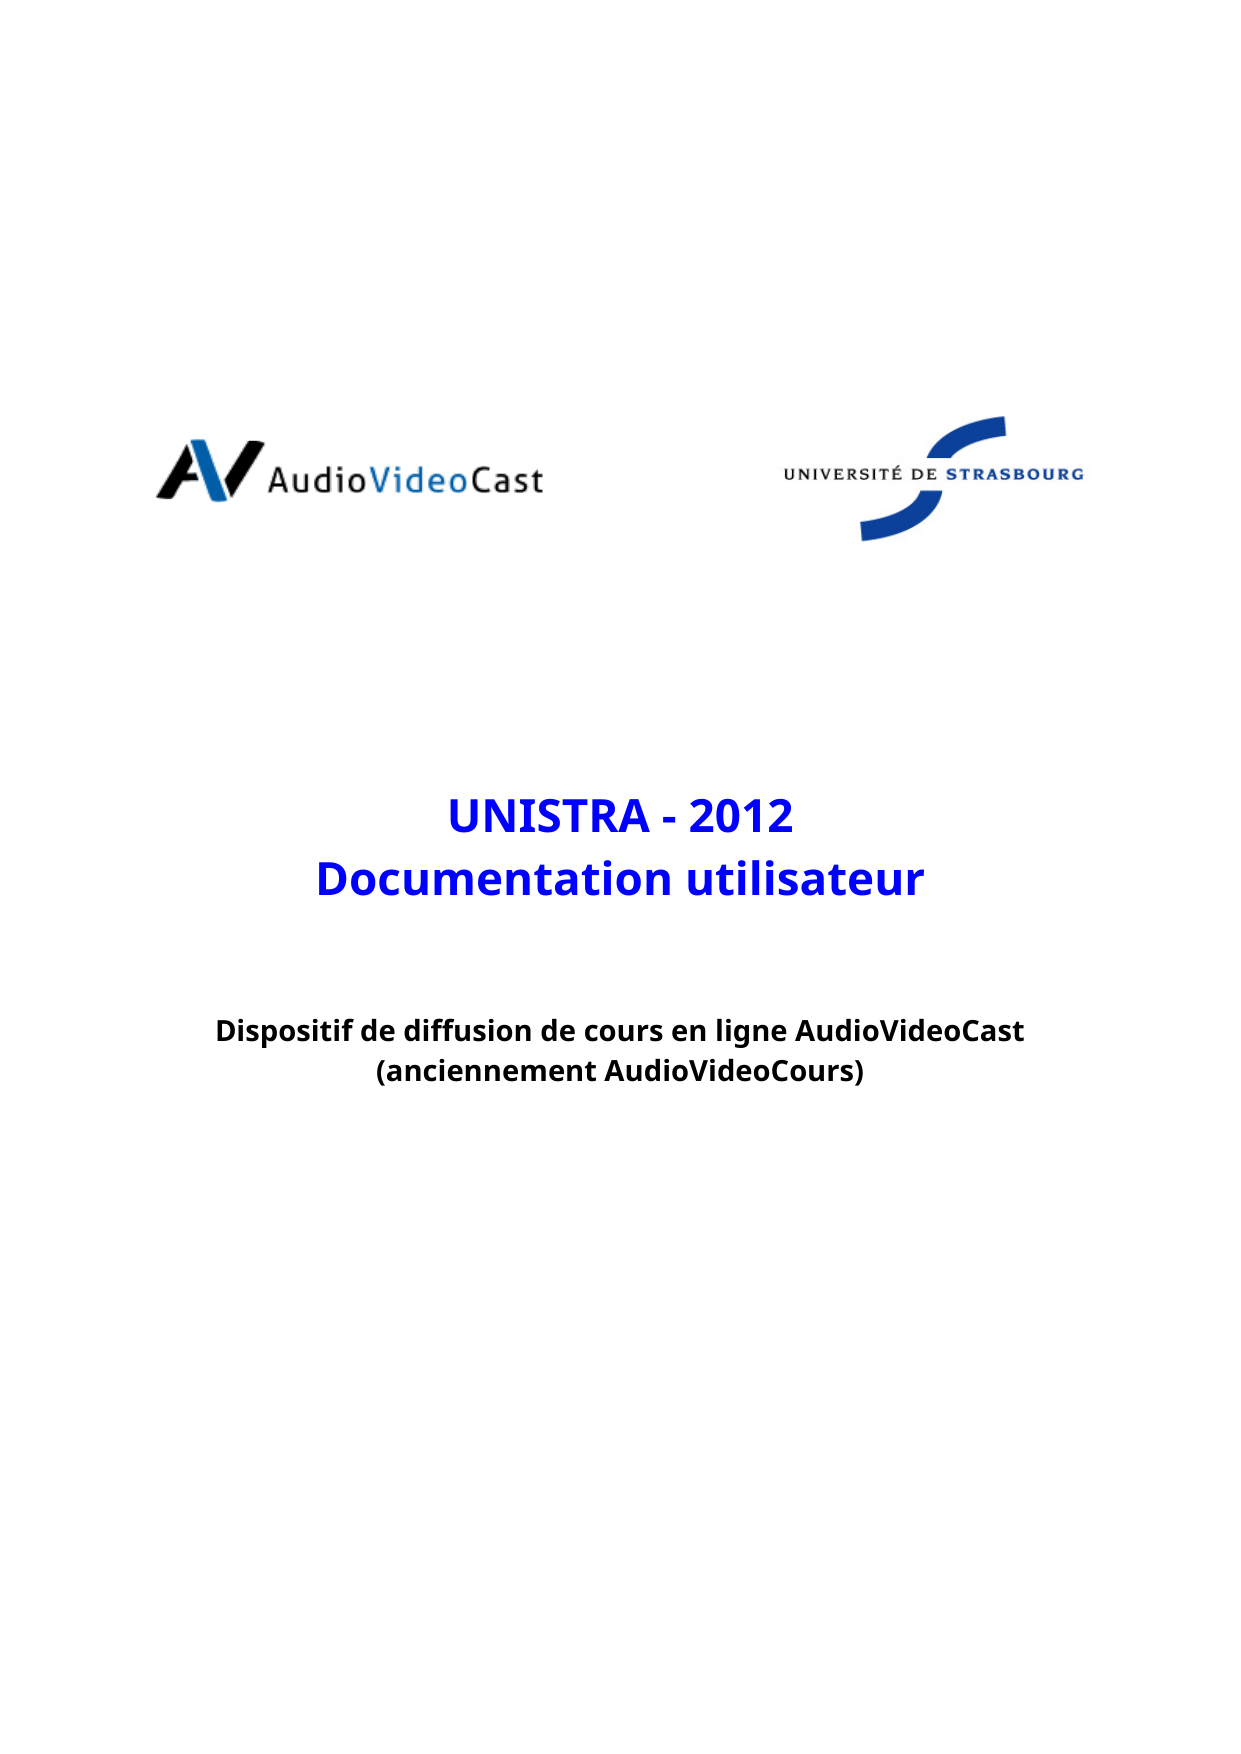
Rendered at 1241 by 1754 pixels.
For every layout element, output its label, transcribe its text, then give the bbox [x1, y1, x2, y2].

picture [155, 425, 546, 517]
text UNISTRA - 2012 [148, 783, 1092, 846]
text Dispositif de diffusion de cours en ligne AudioVideoCast (anciennement AudioVideoCours) [148, 1011, 1092, 1090]
picture [777, 408, 1091, 551]
text Documentation utilisateur [148, 846, 1092, 908]
